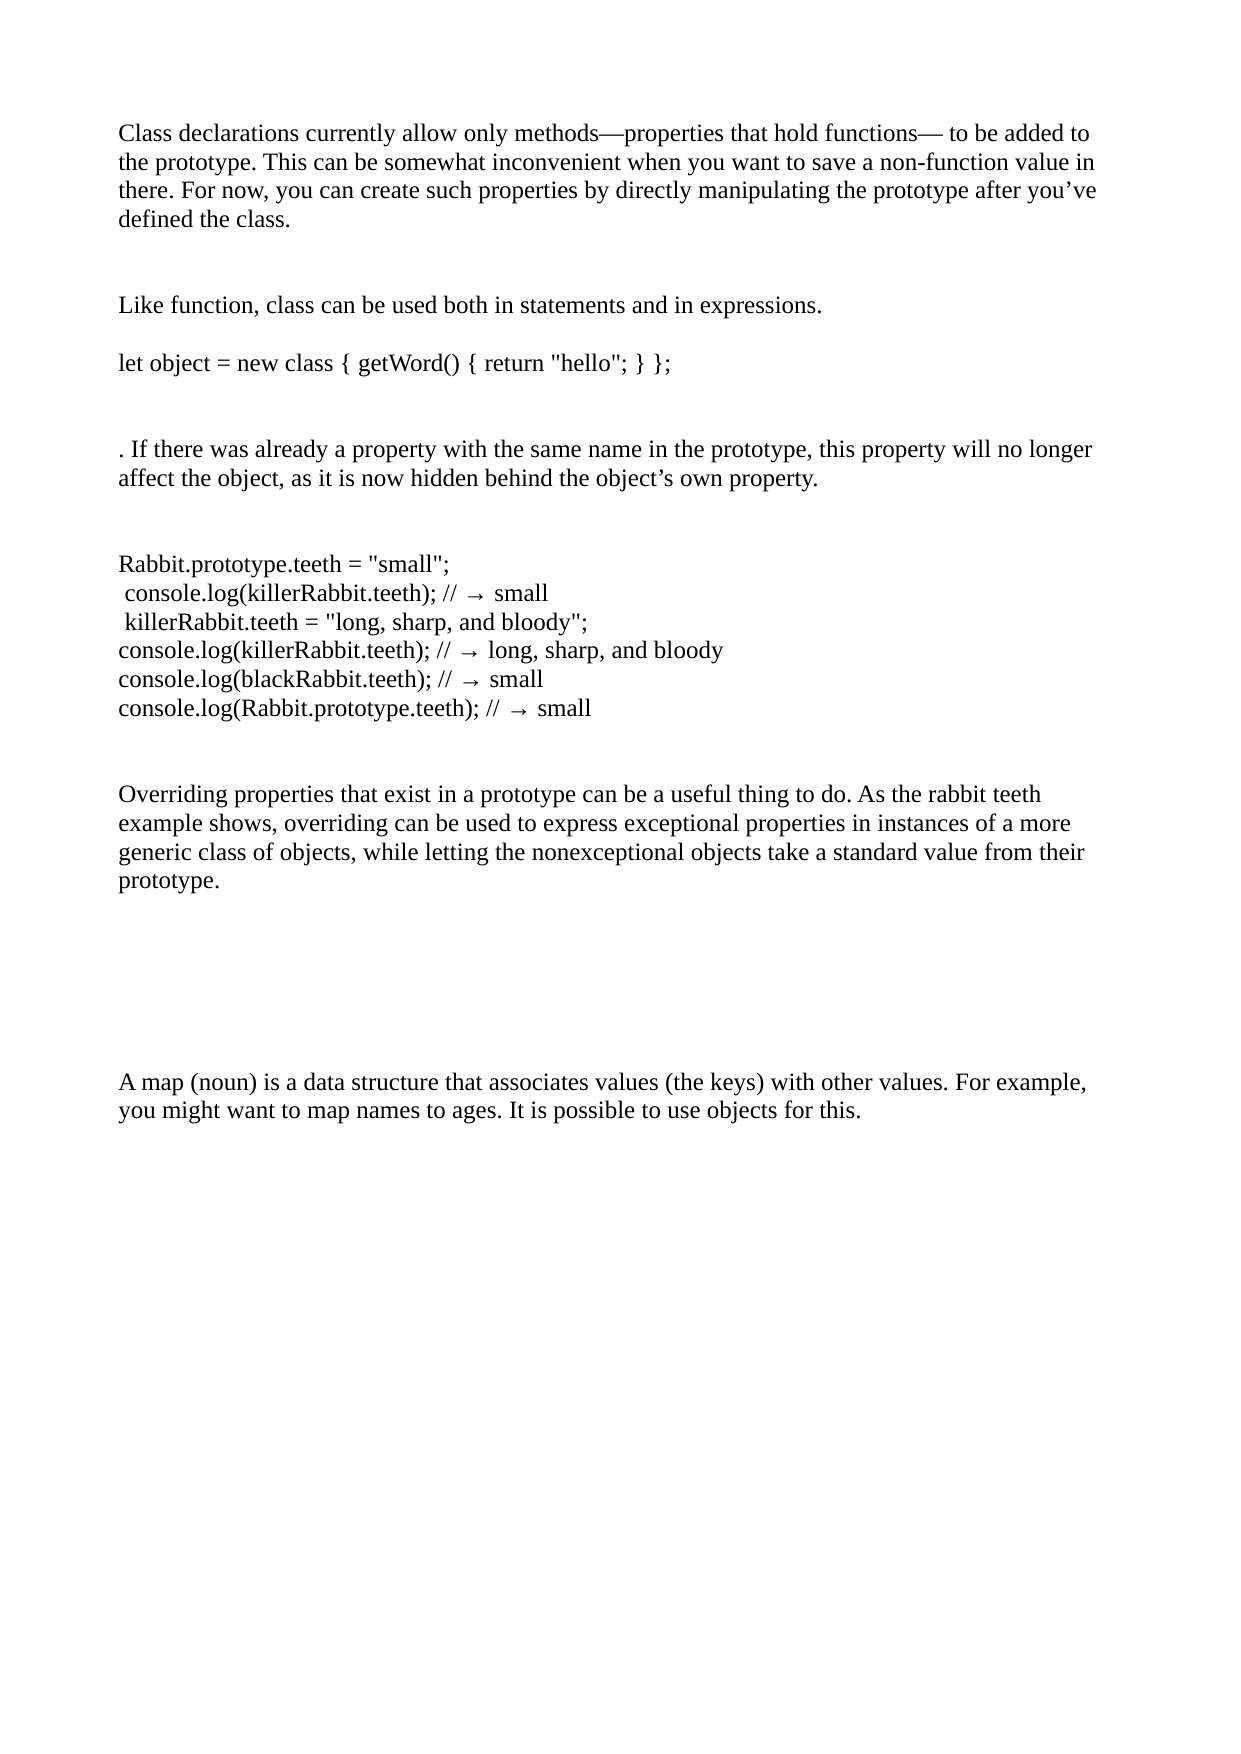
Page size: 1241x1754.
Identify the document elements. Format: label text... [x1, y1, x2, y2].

text Like function, class can be used both in statements and in expressions. [118, 291, 1122, 319]
text console.log(blackRabbit.teeth); // → small [118, 664, 1122, 693]
text let object = new class { getWord() { return "hello"; } }; [118, 348, 1122, 377]
text console.log(killerRabbit.teeth); // → long, sharp, and bloody [118, 636, 1122, 664]
text Overriding properties that exist in a prototype can be a useful thing to do. As the rabbit teeth example shows, overriding can be used to express exceptional properties in instances of a more generic class of objects, while letting the nonexceptional objects take a standard value from their prototype. [118, 779, 1122, 894]
text A map (noun) is a data structure that associates values (the keys) with other values. For example, you might want to map names to ages. It is possible to use objects for this. [118, 1067, 1122, 1124]
text killerRabbit.teeth = "long, sharp, and bloody"; [118, 607, 1122, 636]
text Class declarations currently allow only methods—properties that hold functions— to be added to the prototype. This can be somewhat inconvenient when you want to save a non-function value in there. For now, you can create such properties by directly manipulating the prototype after you’ve defined the class. [118, 118, 1122, 233]
text . If there was already a property with the same name in the prototype, this property will no longer affect the object, as it is now hidden behind the object’s own property. [118, 434, 1122, 492]
text console.log(killerRabbit.teeth); // → small [118, 578, 1122, 607]
text Rabbit.prototype.teeth = "small"; [118, 549, 1122, 578]
text console.log(Rabbit.prototype.teeth); // → small [118, 693, 1122, 722]
